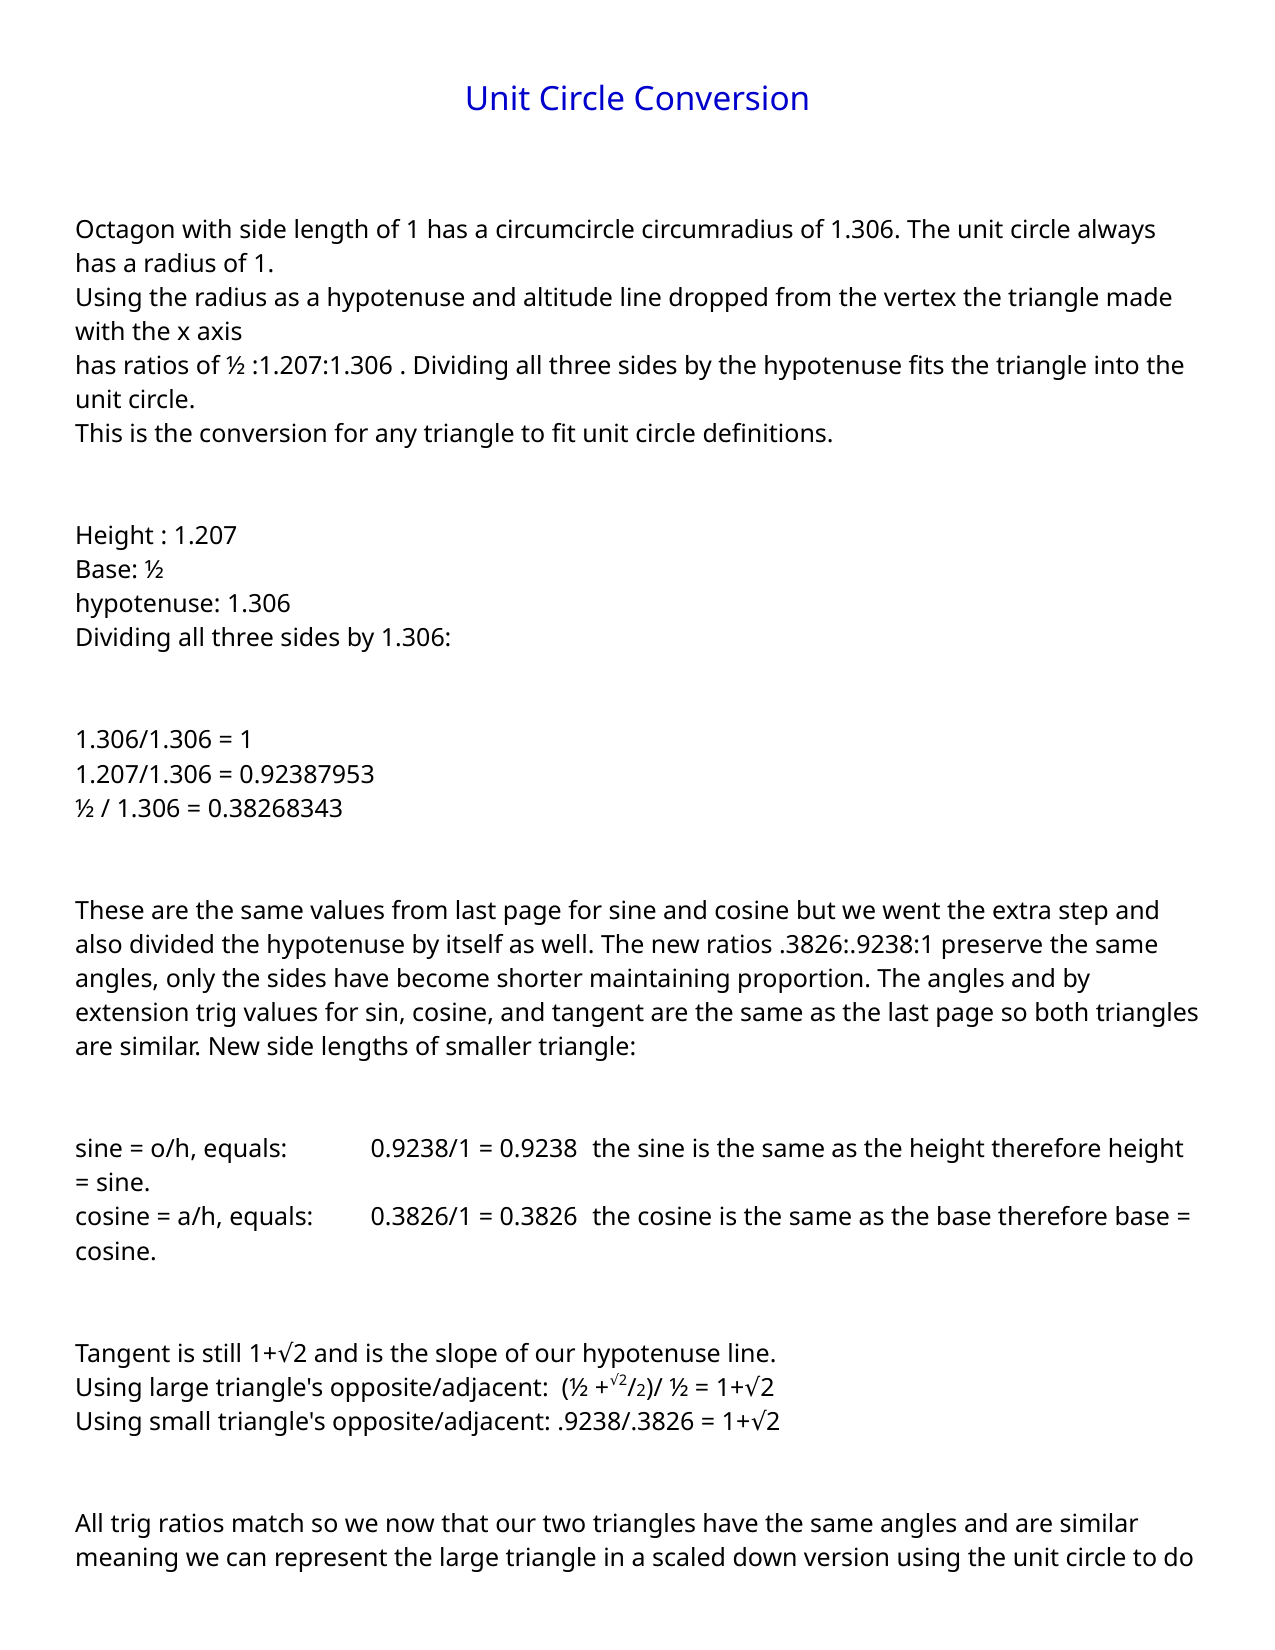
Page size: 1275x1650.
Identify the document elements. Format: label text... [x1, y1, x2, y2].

text 1.207/1.306 = 0.92387953 [75, 756, 1200, 790]
text hypotenuse: 1.306 [75, 586, 1200, 620]
text Unit Circle Conversion [75, 75, 1200, 120]
text Using large triangle's opposite/adjacent: (½ +√2/2)/ ½ = 1+√2 [75, 1369, 1200, 1403]
text These are the same values from last page for sine and cosine but we went the extra step and also divided the hypotenuse by itself as well. The new ratios .3826:.9238:1 preserve the same angles, only the sides have become shorter maintaining proportion. The angles and by extension trig values for sin, cosine, and tangent are the same as the last page so both triangles are similar. New side lengths of smaller triangle: [75, 892, 1200, 1063]
text 1.306/1.306 = 1 [75, 722, 1200, 756]
text Dividing all three sides by 1.306: [75, 620, 1200, 654]
text Height : 1.207 [75, 518, 1200, 552]
text Base: ½ [75, 552, 1200, 586]
text All trig ratios match so we now that our two triangles have the same angles and are similar meaning we can represent the large triangle in a scaled down version using the unit circle to do [75, 1506, 1200, 1574]
text cosine = a/h, equals: 0.3826/1 = 0.3826 the cosine is the same as the base therefore base = cosine. [75, 1199, 1200, 1267]
text sine = o/h, equals: 0.9238/1 = 0.9238 the sine is the same as the height therefore height = sine. [75, 1131, 1200, 1199]
text Octagon with side length of 1 has a circumcircle circumradius of 1.306. The unit circle always has a radius of 1. [75, 211, 1200, 279]
text ½ / 1.306 = 0.38268343 [75, 790, 1200, 824]
text This is the conversion for any triangle to fit unit circle definitions. [75, 416, 1200, 450]
text Using small triangle's opposite/adjacent: .9238/.3826 = 1+√2 [75, 1403, 1200, 1437]
text Using the radius as a hypotenuse and altitude line dropped from the vertex the triangle made with the x axis [75, 279, 1200, 347]
text has ratios of ½ :1.207:1.306 . Dividing all three sides by the hypotenuse fits the triangle into the unit circle. [75, 347, 1200, 416]
text Tangent is still 1+√2 and is the slope of our hypotenuse line. [75, 1335, 1200, 1369]
